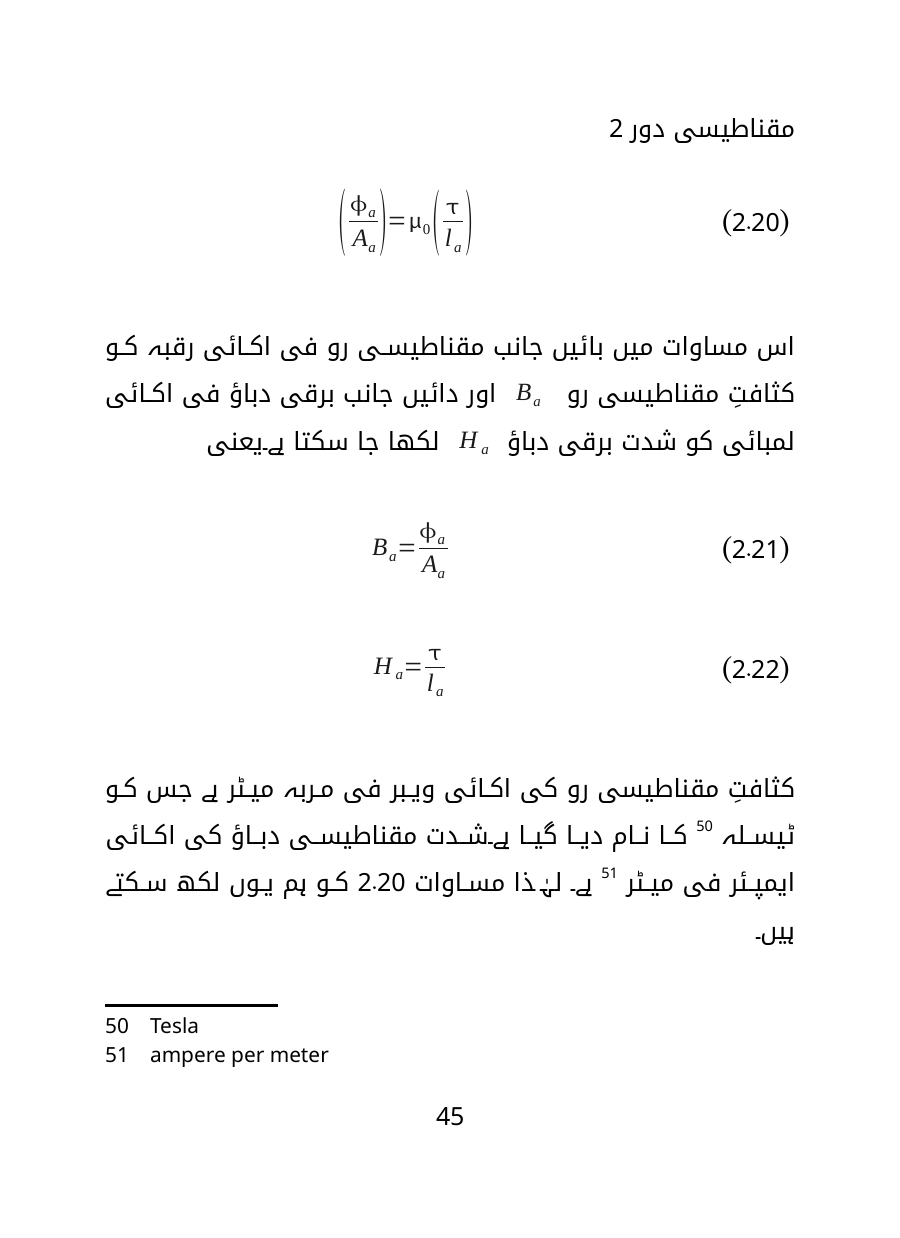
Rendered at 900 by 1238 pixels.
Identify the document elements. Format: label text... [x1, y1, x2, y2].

text ampere per meter [105, 1040, 795, 1068]
text اس مساوات میں بائیں جانب مقناطیسی رو فی اکائی رقبہ کو کثافتِ مقناطیسی رو اور دائیں جانب برقی دباؤ فی اکائی لمبائی کو شدت برقی دباؤلکھا جا سکتا ہے۔یعنی [105, 323, 795, 466]
table_header (2.20) [699, 182, 795, 277]
table_header (2.22) [705, 634, 795, 718]
table_header (2.21) [705, 512, 795, 600]
table_header [105, 182, 699, 277]
table_header [105, 634, 705, 718]
text کثافتِ مقناطیسی رو کی اکائی ویبر فی مربہ میٹر ہے جس کو ٹیسلہ کا نام دیا گیا ہے۔شدت مقناطیسی دباؤ کی اکائی ایمپئر فی میٹر ہے۔ لہٰذا مساوات 2.20 کو ہم یوں لکھ سکتے ہیں۔ [105, 765, 795, 954]
text Tesla [105, 1012, 795, 1040]
table_header [105, 512, 705, 600]
